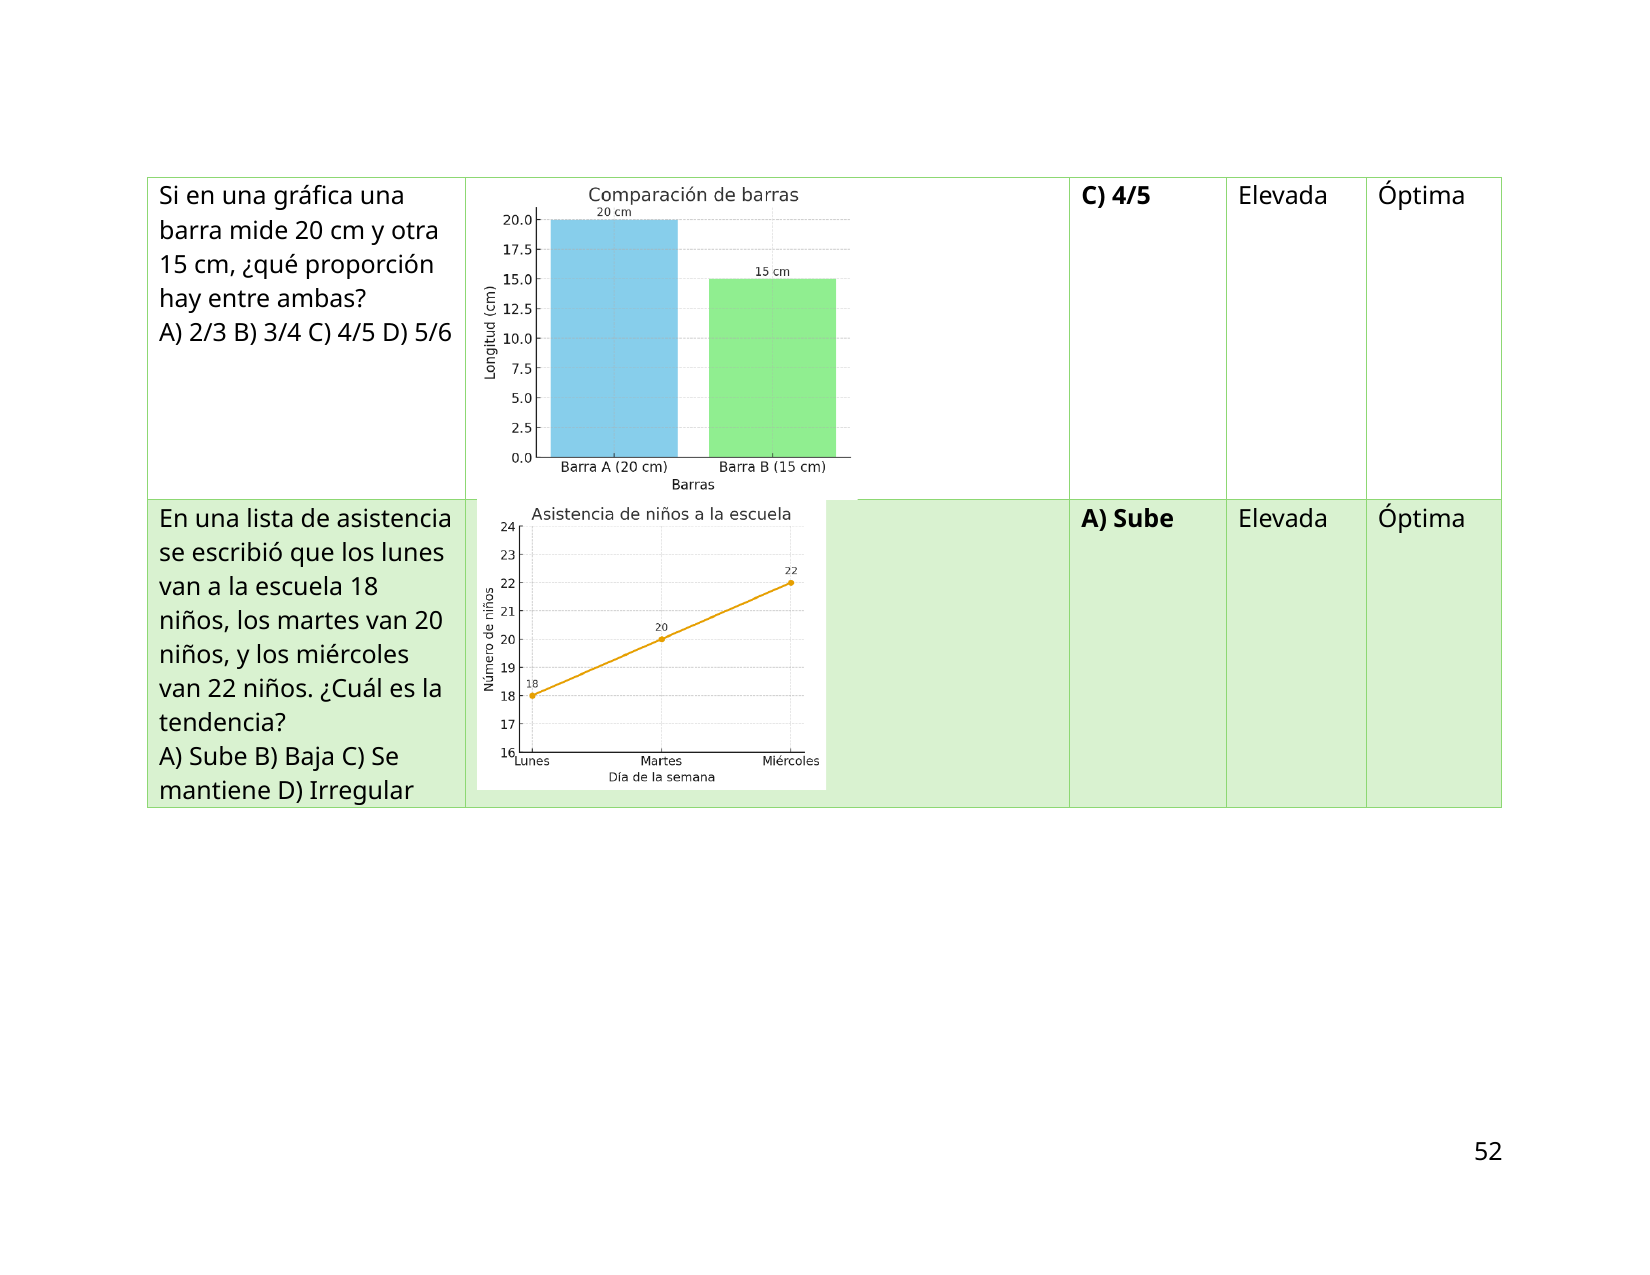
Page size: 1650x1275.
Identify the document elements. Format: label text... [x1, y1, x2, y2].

table_cell Si en una gráfica una barra mide 20 cm y otra 15 cm, ¿qué proporción hay entre ambas? A) 2/3 B) 3/4 C) 4/5 D) 5/6 [148, 178, 465, 499]
table_cell Óptima [1367, 500, 1501, 807]
table_cell En una lista de asistencia se escribió que los lunes van a la escuela 18 niños, los martes van 20 niños, y los miércoles van 22 niños. ¿Cuál es la tendencia? A) Sube B) Baja C) Se mantiene D) Irregular [148, 500, 465, 807]
table_cell [466, 178, 477, 499]
picture [477, 178, 858, 790]
table_cell Óptima [1367, 178, 1501, 499]
table_cell [466, 500, 1069, 807]
table_cell A) Sube [1070, 500, 1226, 807]
table_cell [858, 178, 1069, 499]
table_cell Elevada [1227, 178, 1366, 499]
table_cell Elevada [1227, 500, 1366, 807]
table_cell C) 4/5 [1070, 178, 1226, 499]
